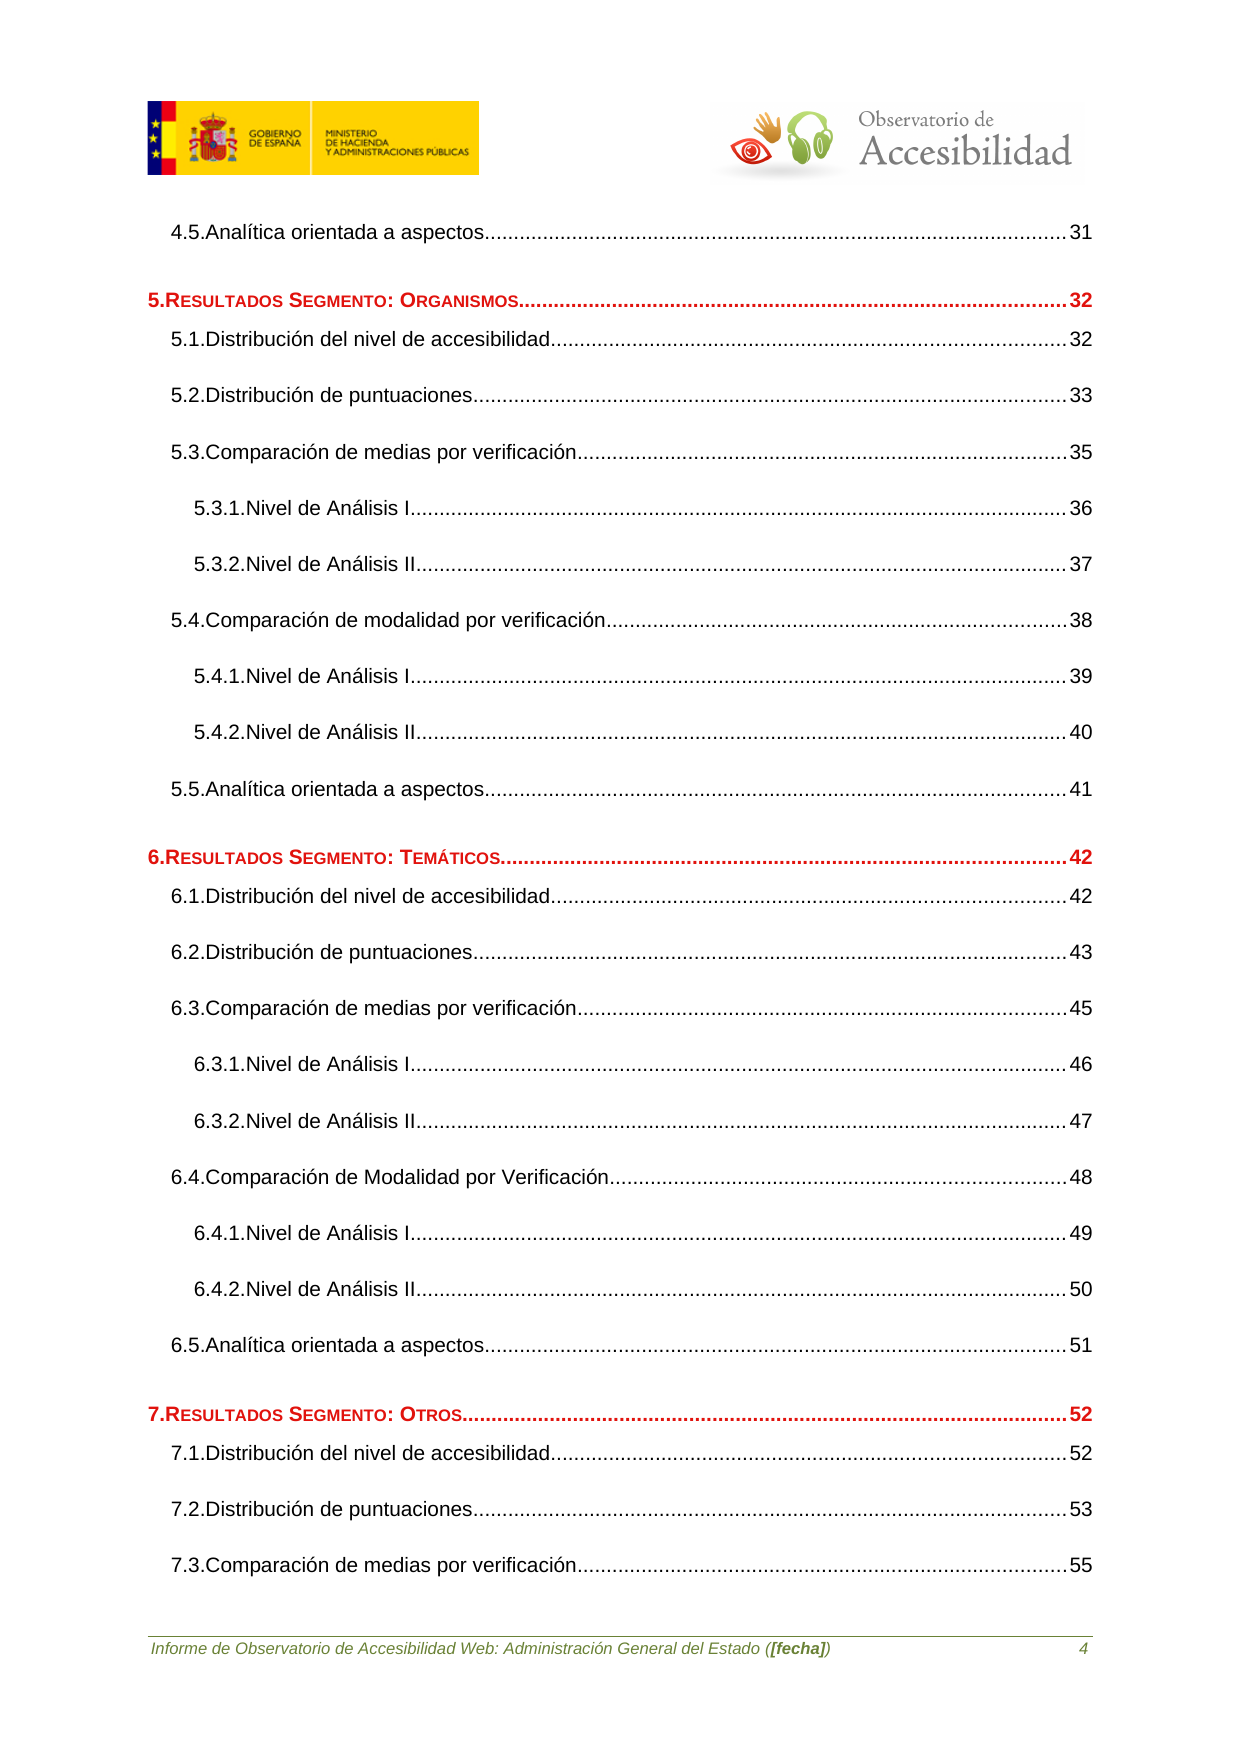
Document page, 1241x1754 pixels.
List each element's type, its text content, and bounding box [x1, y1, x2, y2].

text 6.3.2.Nivel de Análisis II 47 [193, 1108, 1092, 1132]
text 6.1.Distribución del nivel de accesibilidad 42 [171, 884, 1092, 908]
text 7.Resultados Segmento: Otros 52 [148, 1402, 1092, 1426]
text 5.5.Analítica orientada a aspectos 41 [171, 776, 1092, 800]
text 5.4.Comparación de modalidad por verificación 38 [171, 608, 1092, 632]
text 6.2.Distribución de puntuaciones 43 [171, 940, 1092, 964]
text 5.3.1.Nivel de Análisis I 36 [193, 496, 1092, 519]
text 6.3.1.Nivel de Análisis I 46 [193, 1052, 1092, 1076]
picture [710, 102, 1086, 185]
text 5.2.Distribución de puntuaciones 33 [171, 383, 1092, 407]
text 5.1.Distribución del nivel de accesibilidad 32 [171, 327, 1092, 351]
text 6.4.1.Nivel de Análisis I 49 [193, 1221, 1092, 1245]
text 5.4.2.Nivel de Análisis II 40 [193, 720, 1092, 744]
text 4.5.Analítica orientada a aspectos 31 [171, 220, 1092, 244]
picture [147, 101, 479, 175]
text 5.3.Comparación de medias por verificación 35 [171, 439, 1092, 463]
text 6.5.Analítica orientada a aspectos 51 [171, 1333, 1092, 1357]
text 7.3.Comparación de medias por verificación 55 [171, 1553, 1092, 1577]
text 6.3.Comparación de medias por verificación 45 [171, 996, 1092, 1020]
text 5.4.1.Nivel de Análisis I 39 [193, 664, 1092, 688]
text 7.2.Distribución de puntuaciones 53 [171, 1497, 1092, 1521]
text 6.Resultados Segmento: Temáticos 42 [148, 845, 1092, 869]
text 6.4.2.Nivel de Análisis II 50 [193, 1277, 1092, 1301]
text 5.Resultados Segmento: Organismos 32 [148, 288, 1092, 312]
text 7.1.Distribución del nivel de accesibilidad 52 [171, 1441, 1092, 1464]
text 6.4.Comparación de Modalidad por Verificación 48 [171, 1164, 1092, 1188]
text 5.3.2.Nivel de Análisis II 37 [193, 552, 1092, 576]
